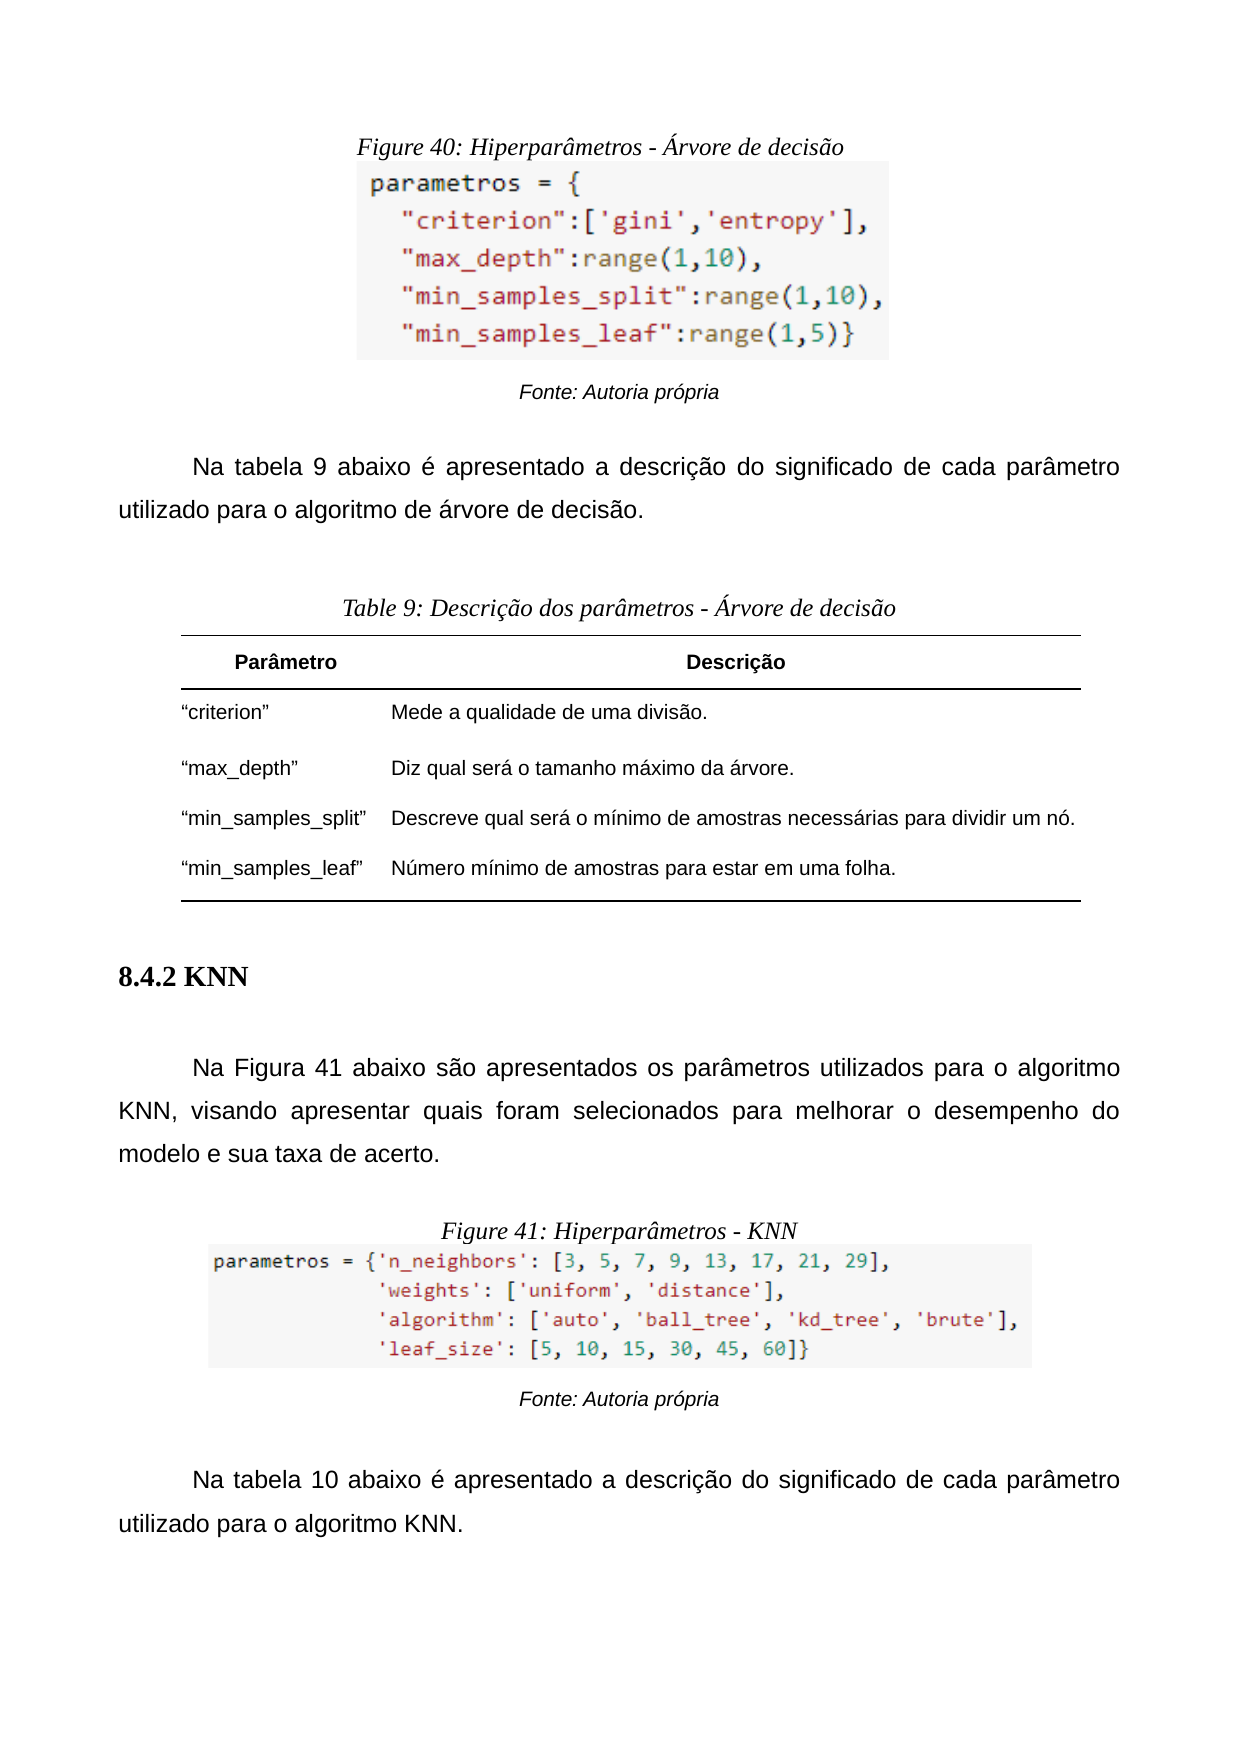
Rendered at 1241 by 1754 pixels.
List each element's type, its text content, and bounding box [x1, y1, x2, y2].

table_cell Mede a qualidade de uma divisão. [391, 690, 1081, 747]
text Fonte: Autoria própria [118, 1183, 1122, 1410]
text Na tabela 9 abaixo é apresentado a descrição do significado de cada parâmetro utilizado para o algoritmo de árvore de decisão. [118, 452, 1122, 523]
table_cell “criterion” [181, 690, 391, 747]
table_header Parâmetro [181, 636, 391, 688]
text Figure 41: Hiperparâmetros - KNN [208, 1216, 1032, 1244]
text Figure 40: Hiperparâmetros - Árvore de decisão [357, 132, 889, 161]
text Na Figura 41 abaixo são apresentados os parâmetros utilizados para o algoritmo KNN, visando apresentar quais foram selecionados para melhorar o desempenho do modelo e sua taxa de acerto. [118, 1053, 1122, 1168]
table_header Descrição [391, 636, 1081, 688]
text Fonte: Autoria própria [118, 118, 1122, 404]
table_cell Número mínimo de amostras para estar em uma folha. [391, 847, 1081, 900]
table_cell “max_depth” [181, 747, 391, 800]
text Table 9: Descrição dos parâmetros - Árvore de decisão [118, 593, 1122, 622]
picture [208, 1244, 1032, 1368]
table_cell “min_samples_leaf” [181, 847, 391, 900]
text Na tabela 10 abaixo é apresentado a descrição do significado de cada parâmetro utilizado para o algoritmo KNN. [118, 1465, 1122, 1537]
subtitle 8.4.2 KNN [118, 959, 1122, 993]
table_cell Diz qual será o tamanho máximo da árvore. [391, 747, 1081, 800]
picture [356, 161, 889, 360]
table_cell Descreve qual será o mínimo de amostras necessárias para dividir um nó. [391, 800, 1081, 847]
table_cell “min_samples_split” [181, 800, 391, 847]
